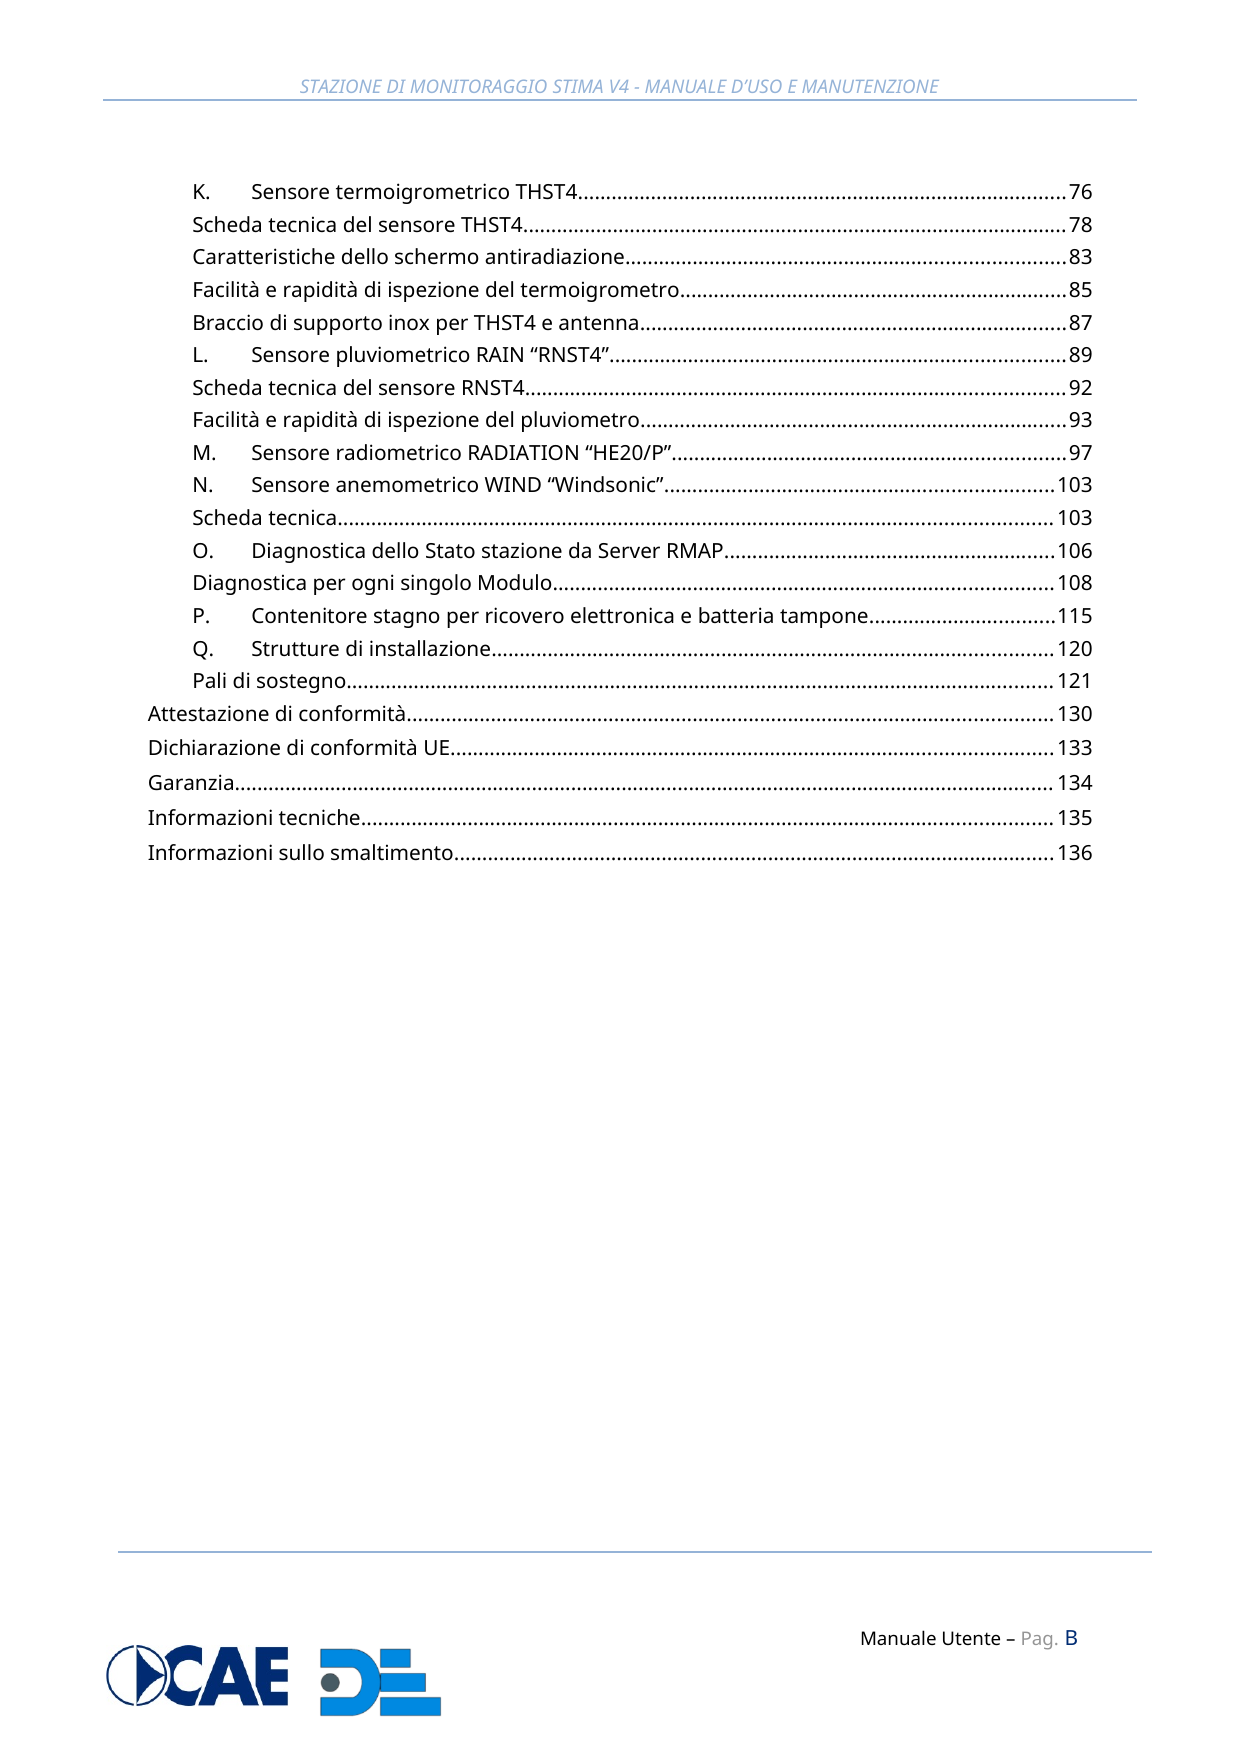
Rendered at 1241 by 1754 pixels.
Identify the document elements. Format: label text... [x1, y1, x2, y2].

text Pali di sostegno 121 [192, 666, 1092, 695]
text Attestazione di conformità 130 [148, 699, 1092, 727]
text Diagnostica per ogni singolo Modulo 108 [192, 568, 1092, 597]
text Facilità e rapidità di ispezione del termoigrometro 85 [192, 275, 1092, 303]
text P. Contenitore stagno per ricovero elettronica e batteria tampone 115 [192, 601, 1092, 629]
text Scheda tecnica del sensore THST4 78 [192, 210, 1092, 238]
text Garanzia 134 [148, 768, 1092, 797]
text K. Sensore termoigrometrico THST4 76 [192, 177, 1092, 206]
text M. Sensore radiometrico RADIATION “HE20/P”. 97 [192, 438, 1092, 466]
text Scheda tecnica del sensore RNST4 92 [192, 373, 1092, 401]
text Braccio di supporto inox per THST4 e antenna 87 [192, 308, 1092, 336]
text Dichiarazione di conformità UE 133 [148, 733, 1092, 762]
text Scheda tecnica 103 [192, 503, 1092, 532]
text L. Sensore pluviometrico RAIN “RNST4” 89 [192, 340, 1092, 369]
text Q. Strutture di installazione 120 [192, 634, 1092, 662]
text Caratteristiche dello schermo antiradiazione 83 [192, 242, 1092, 271]
text N. Sensore anemometrico WIND “Windsonic” 103 [192, 471, 1092, 499]
text Facilità e rapidità di ispezione del pluviometro 93 [192, 405, 1092, 434]
text Informazioni tecniche 135 [148, 803, 1092, 831]
text O. Diagnostica dello Stato stazione da Server RMAP 106 [192, 536, 1092, 564]
text Informazioni sullo smaltimento 136 [148, 838, 1092, 866]
